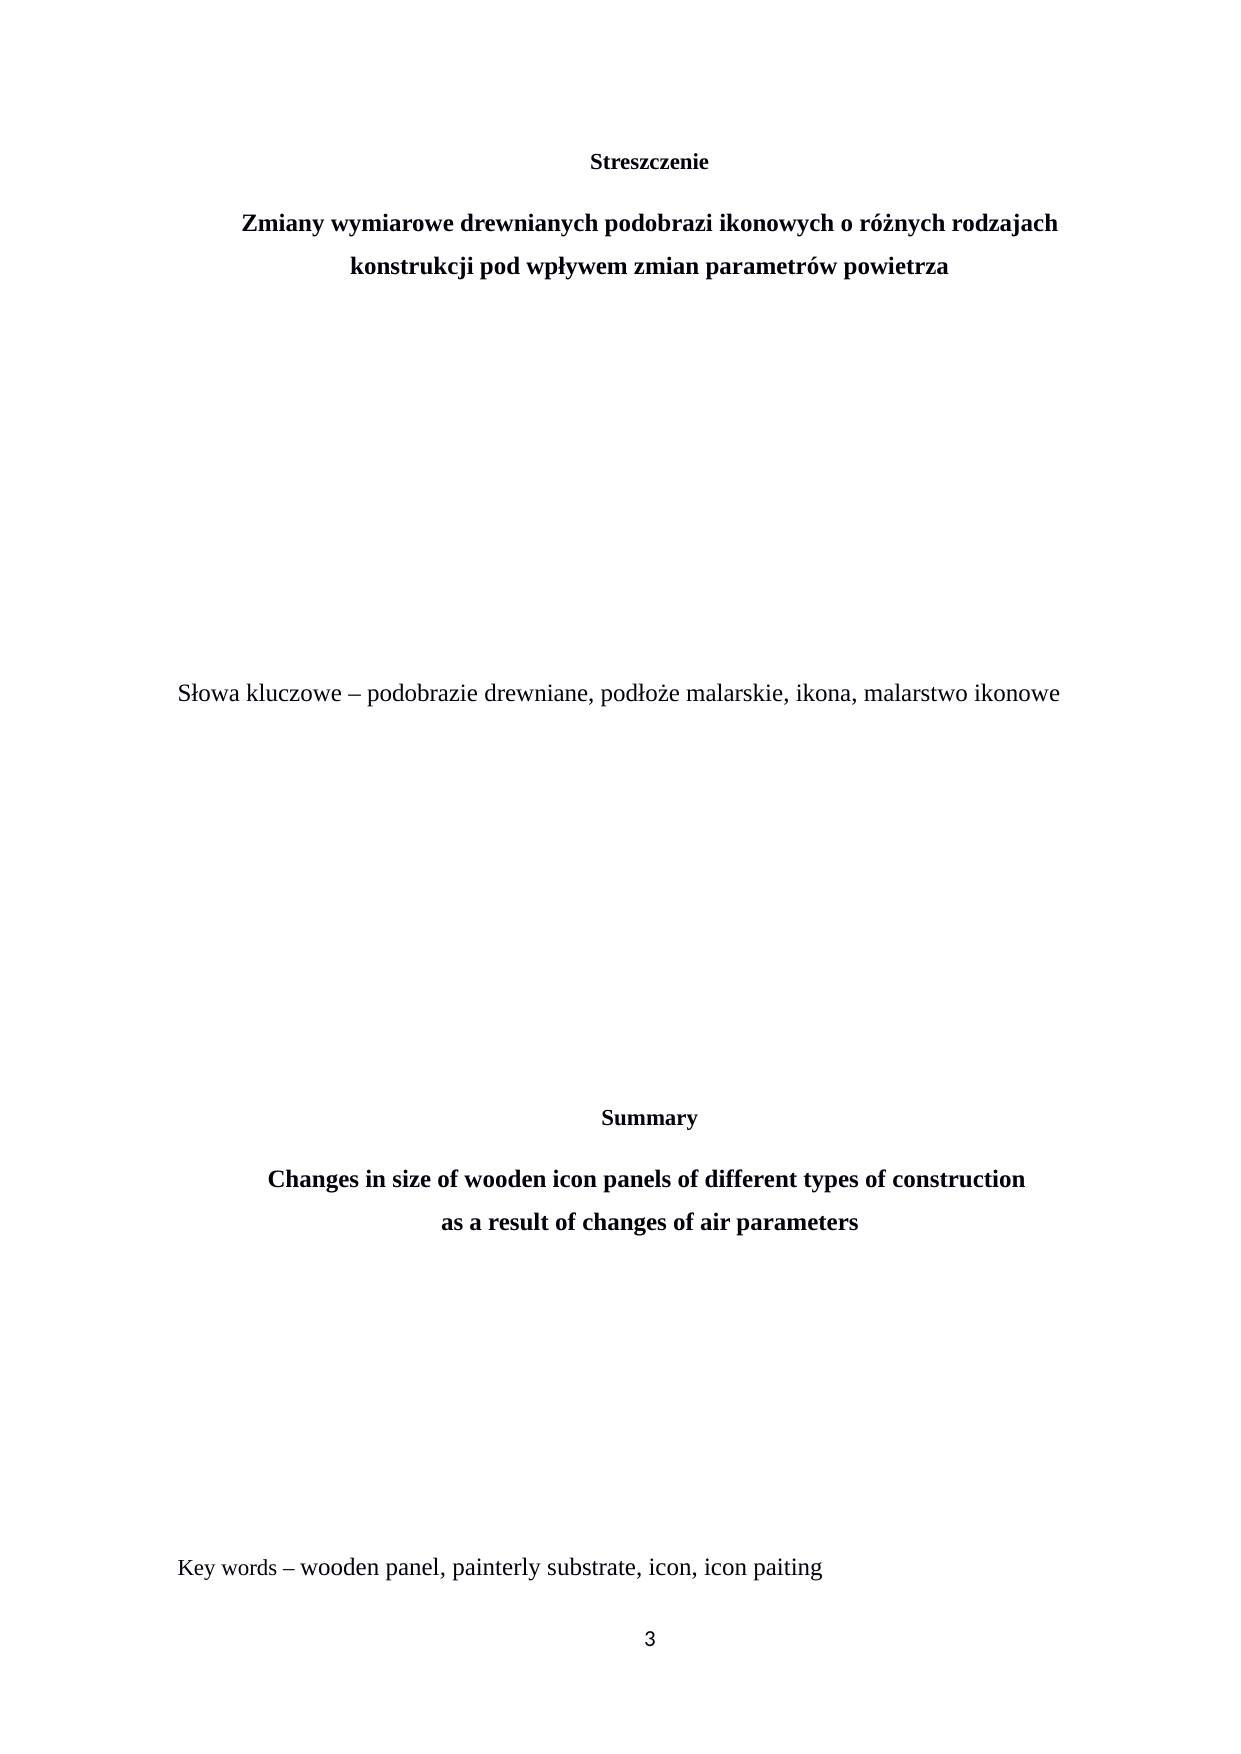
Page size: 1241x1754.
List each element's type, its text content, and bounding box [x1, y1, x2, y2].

text Streszczenie [177, 148, 1122, 174]
text Changes in size of wooden icon panels of different types of construction [177, 1164, 1122, 1193]
text Zmiany wymiarowe drewnianych podobrazi ikonowych o różnych rodzajach konstrukcji pod wpływem zmian parametrów powietrza [177, 208, 1122, 280]
text Key words – wooden panel, painterly substrate, icon, icon paiting [177, 1552, 1122, 1581]
text Summary [177, 1104, 1122, 1130]
text Słowa kluczowe – podobrazie drewniane, podłoże malarskie, ikona, malarstwo ikonowe [177, 678, 1122, 707]
text as a result of changes of air parameters [177, 1207, 1122, 1236]
